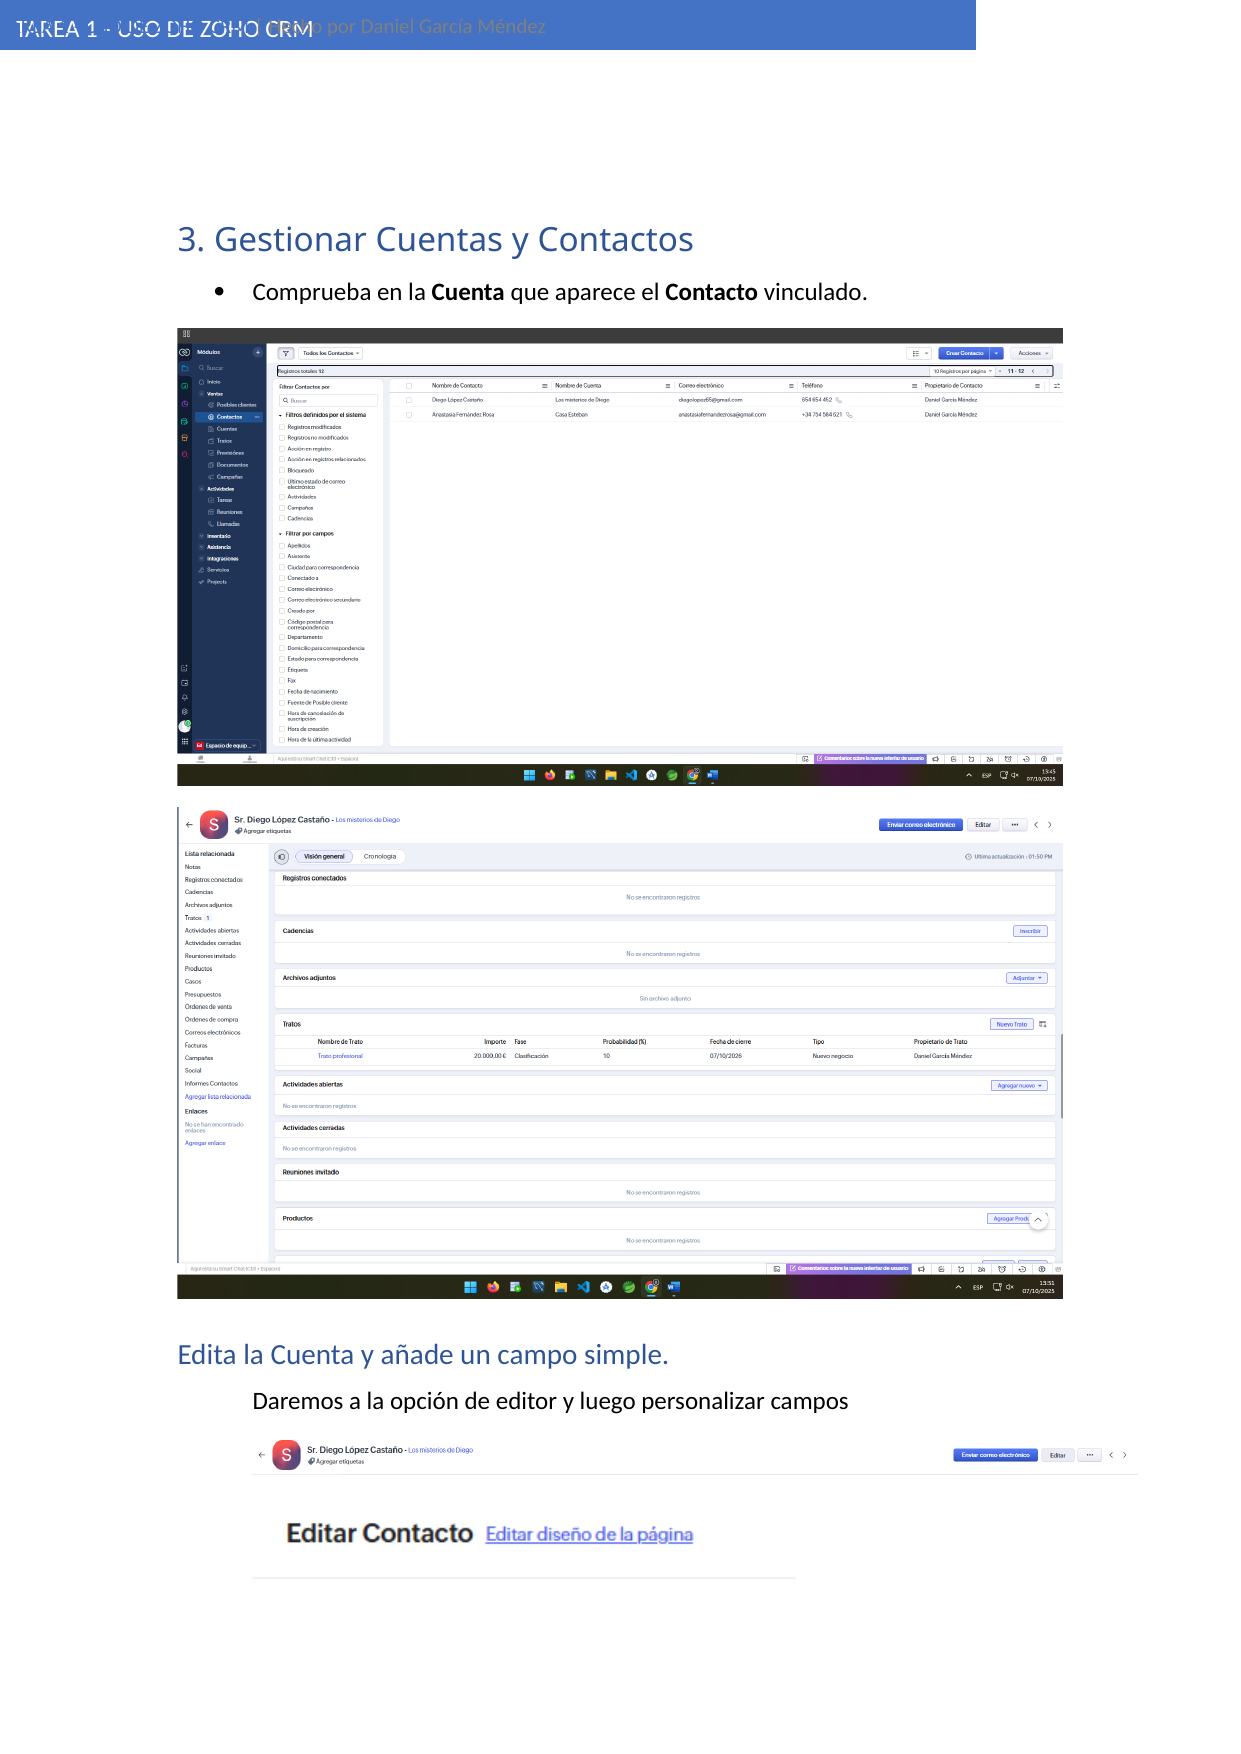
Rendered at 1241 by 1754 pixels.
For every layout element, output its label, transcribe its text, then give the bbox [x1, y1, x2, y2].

list Daremos a la opción de editor y luego personalizar campos [252, 1385, 1063, 1416]
list Comprueba en la Cuenta que aparece el Contacto vinculado. [215, 276, 1063, 307]
subtitle 3. Gestionar Cuentas y Contactos [177, 216, 1063, 261]
subtitle Edita la Cuenta y añade un campo simple. [177, 1336, 1063, 1372]
